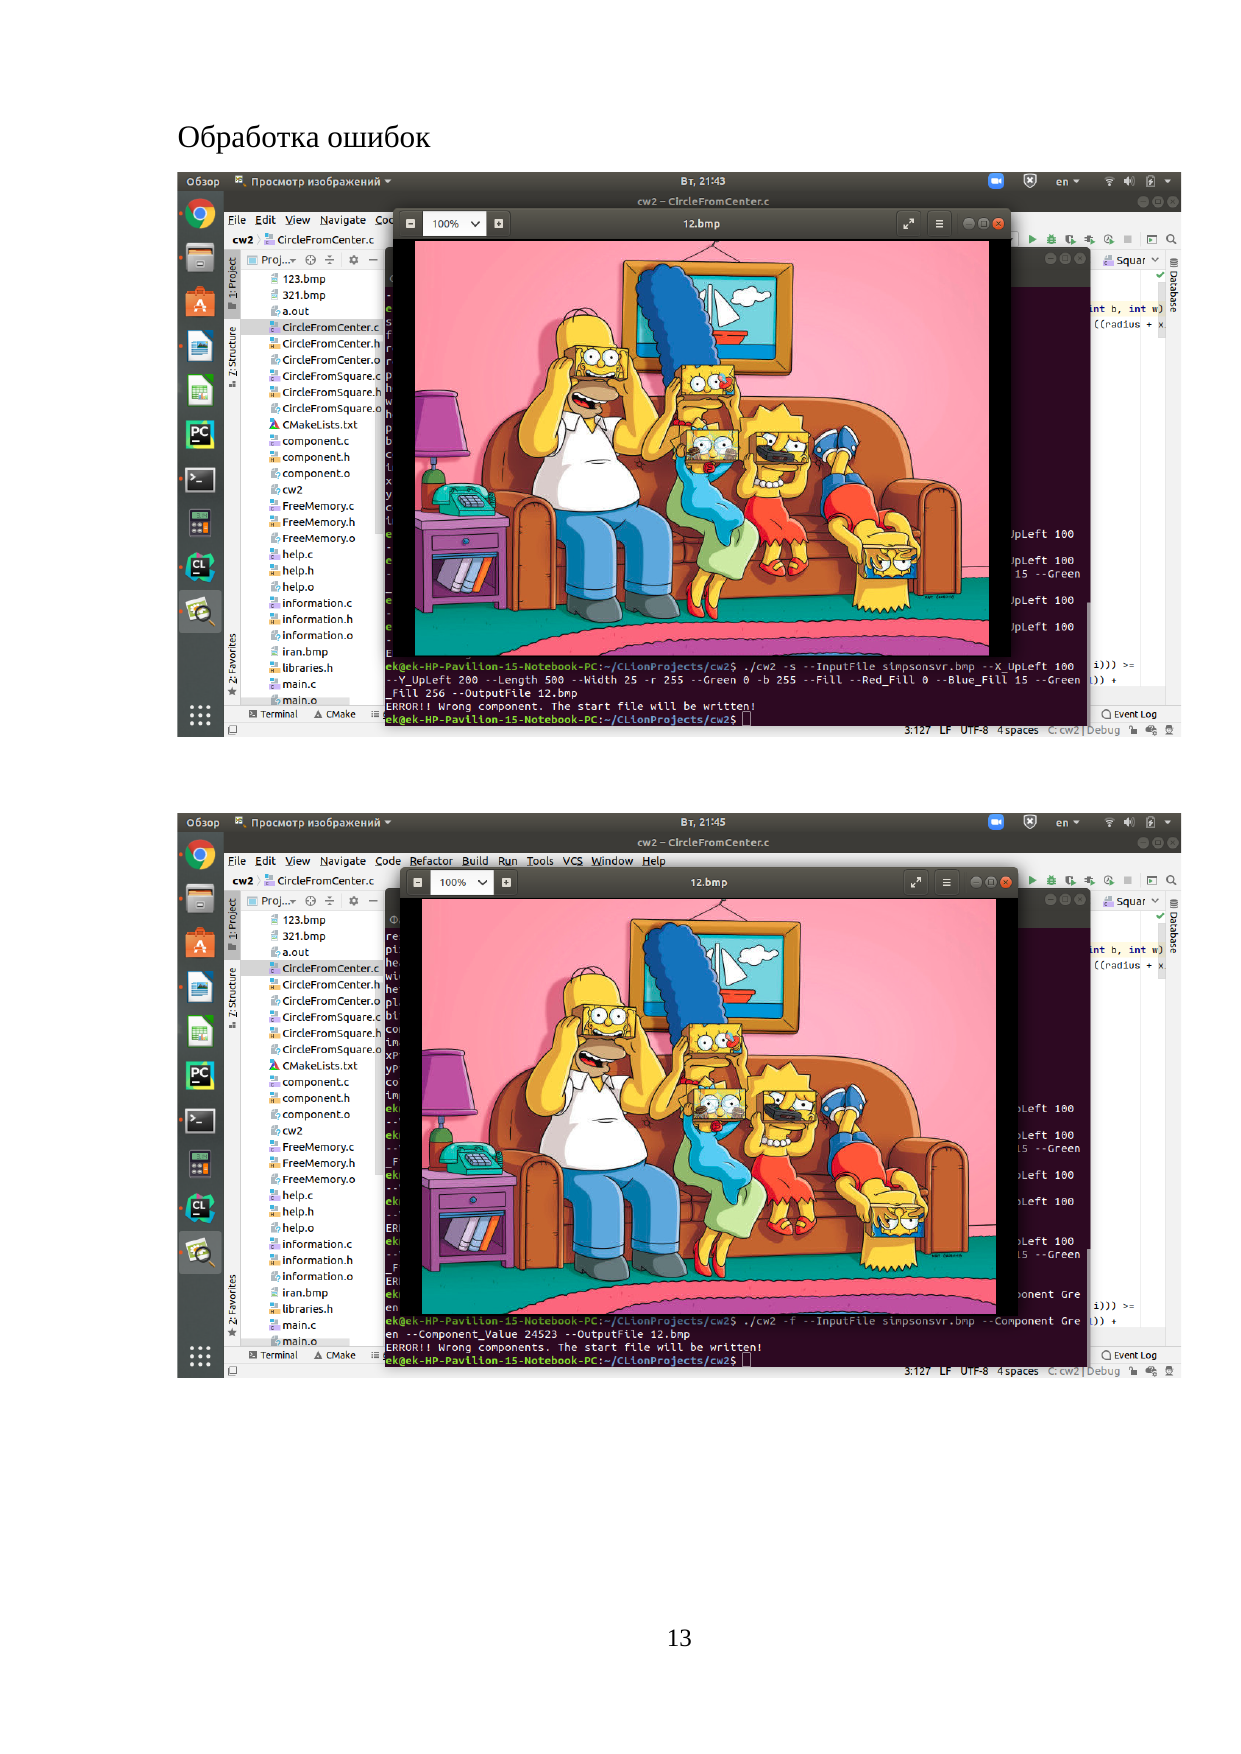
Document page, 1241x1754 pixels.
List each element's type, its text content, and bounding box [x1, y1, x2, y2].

picture [177, 813, 1182, 1378]
picture [177, 172, 1182, 737]
text Обработка ошибок [177, 118, 1181, 154]
